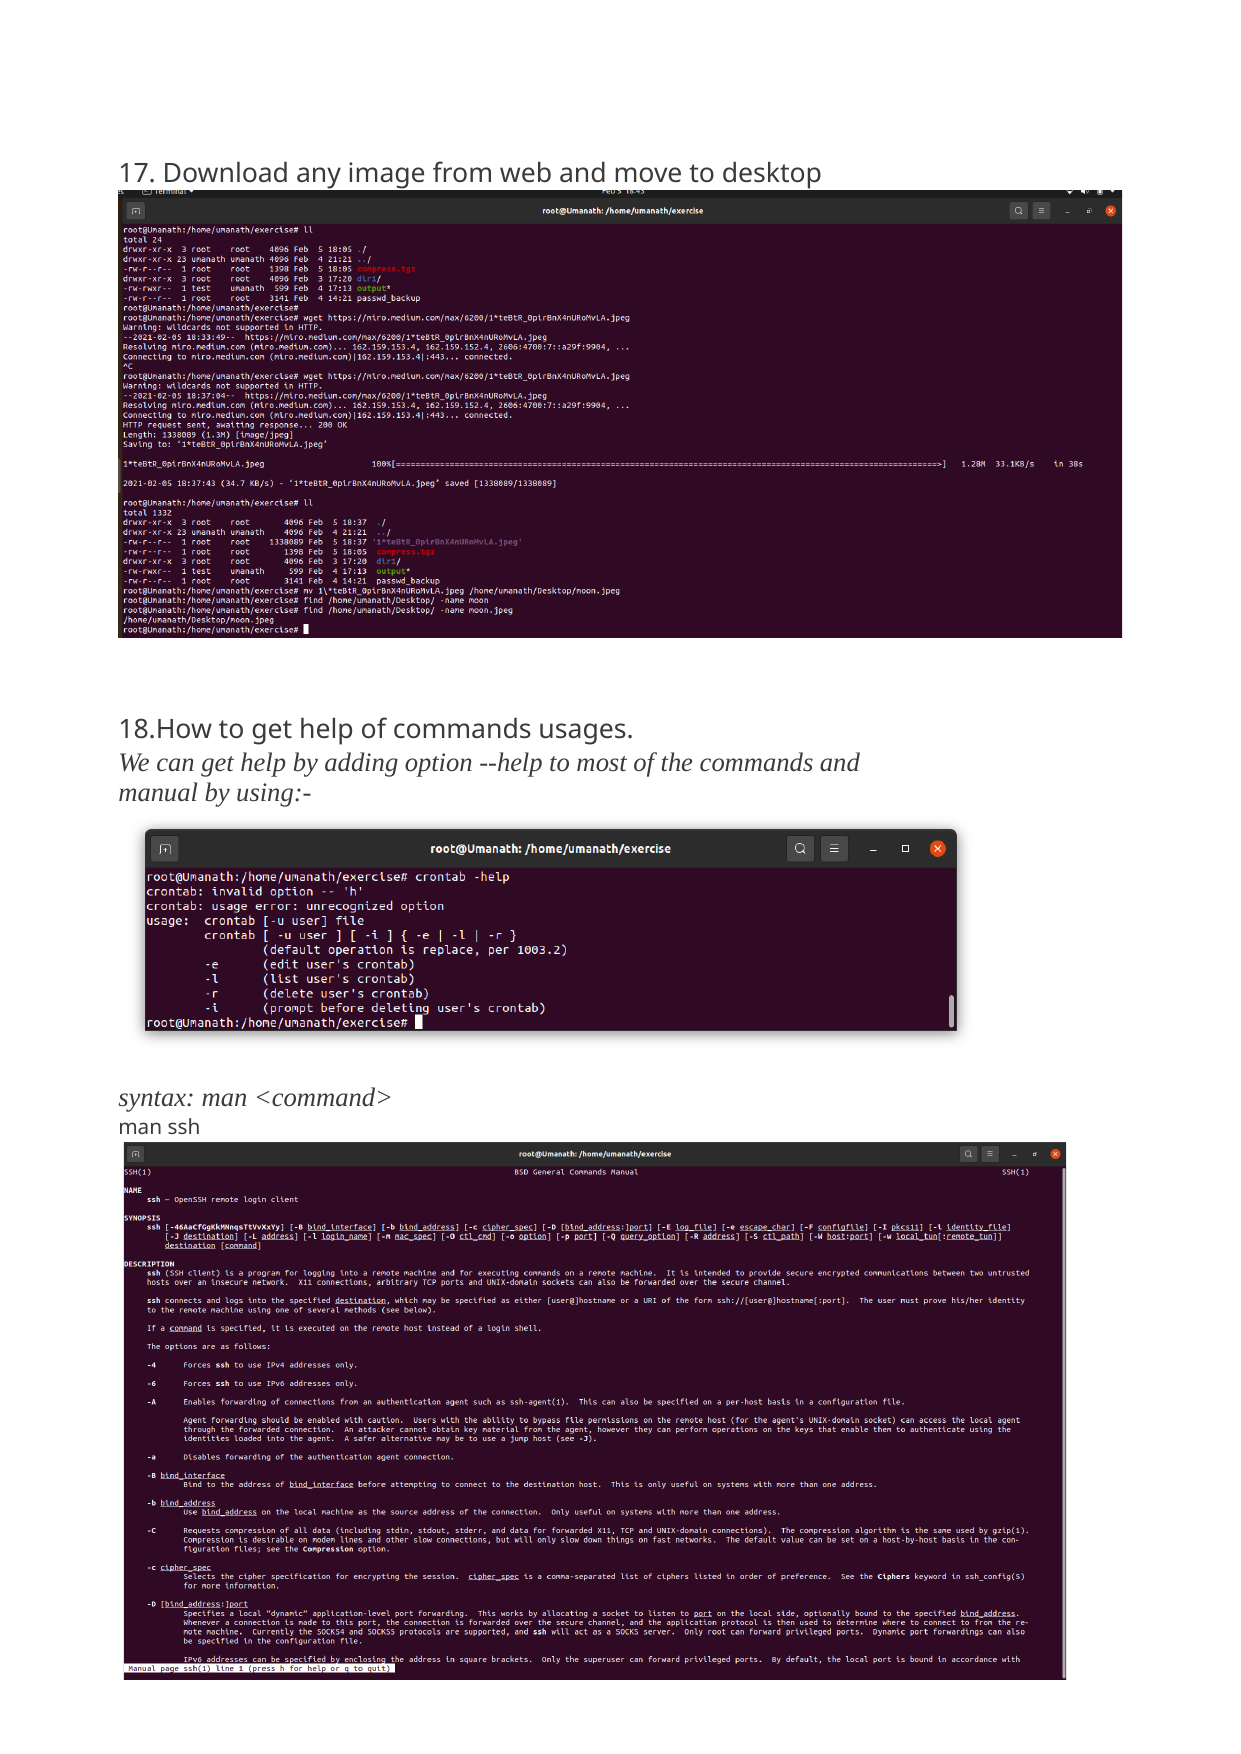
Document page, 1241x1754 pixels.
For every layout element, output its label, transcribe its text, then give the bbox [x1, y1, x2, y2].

text man ssh [118, 1112, 1122, 1141]
picture [124, 811, 977, 1053]
text We can get help by adding option --help to most of the commands and [118, 746, 1122, 777]
text syntax: man <command> [118, 1082, 1122, 1112]
text 18.How to get help of commands usages. [118, 710, 1122, 746]
text manual by using:- [118, 777, 1122, 807]
picture [123, 1142, 1067, 1680]
picture [118, 190, 1123, 638]
text 17. Download any image from web and move to desktop [118, 154, 1122, 190]
